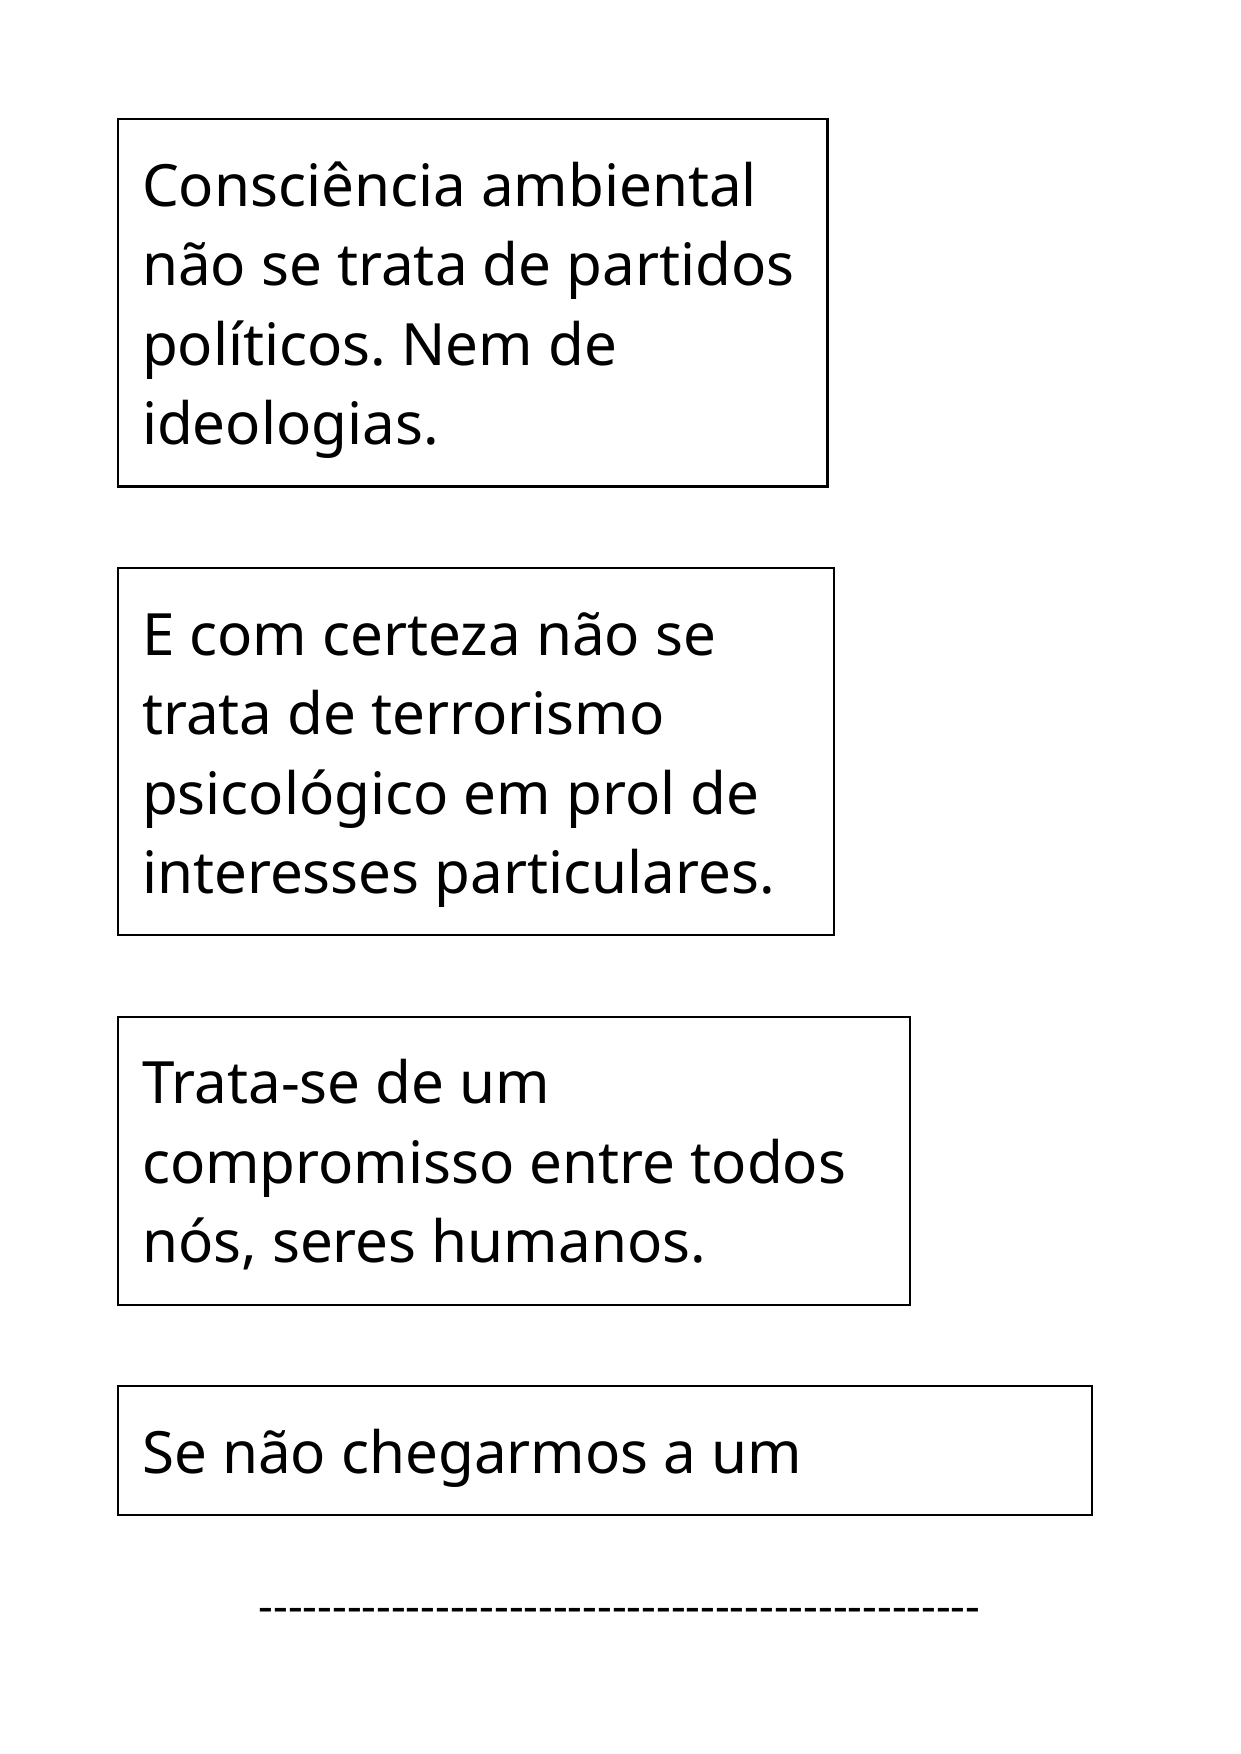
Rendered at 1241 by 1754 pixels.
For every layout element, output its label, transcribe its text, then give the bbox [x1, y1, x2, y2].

table_header E com certeza não se trata de terrorismo psicológico em prol de interesses particulares. [119, 569, 833, 934]
table_header Trata-se de um compromisso entre todos nós, seres humanos. [119, 1018, 909, 1304]
table_header Consciência ambiental não se trata de partidos políticos. Nem de ideologias. [119, 120, 826, 485]
table_header Se não chegarmos a um [119, 1387, 1091, 1514]
